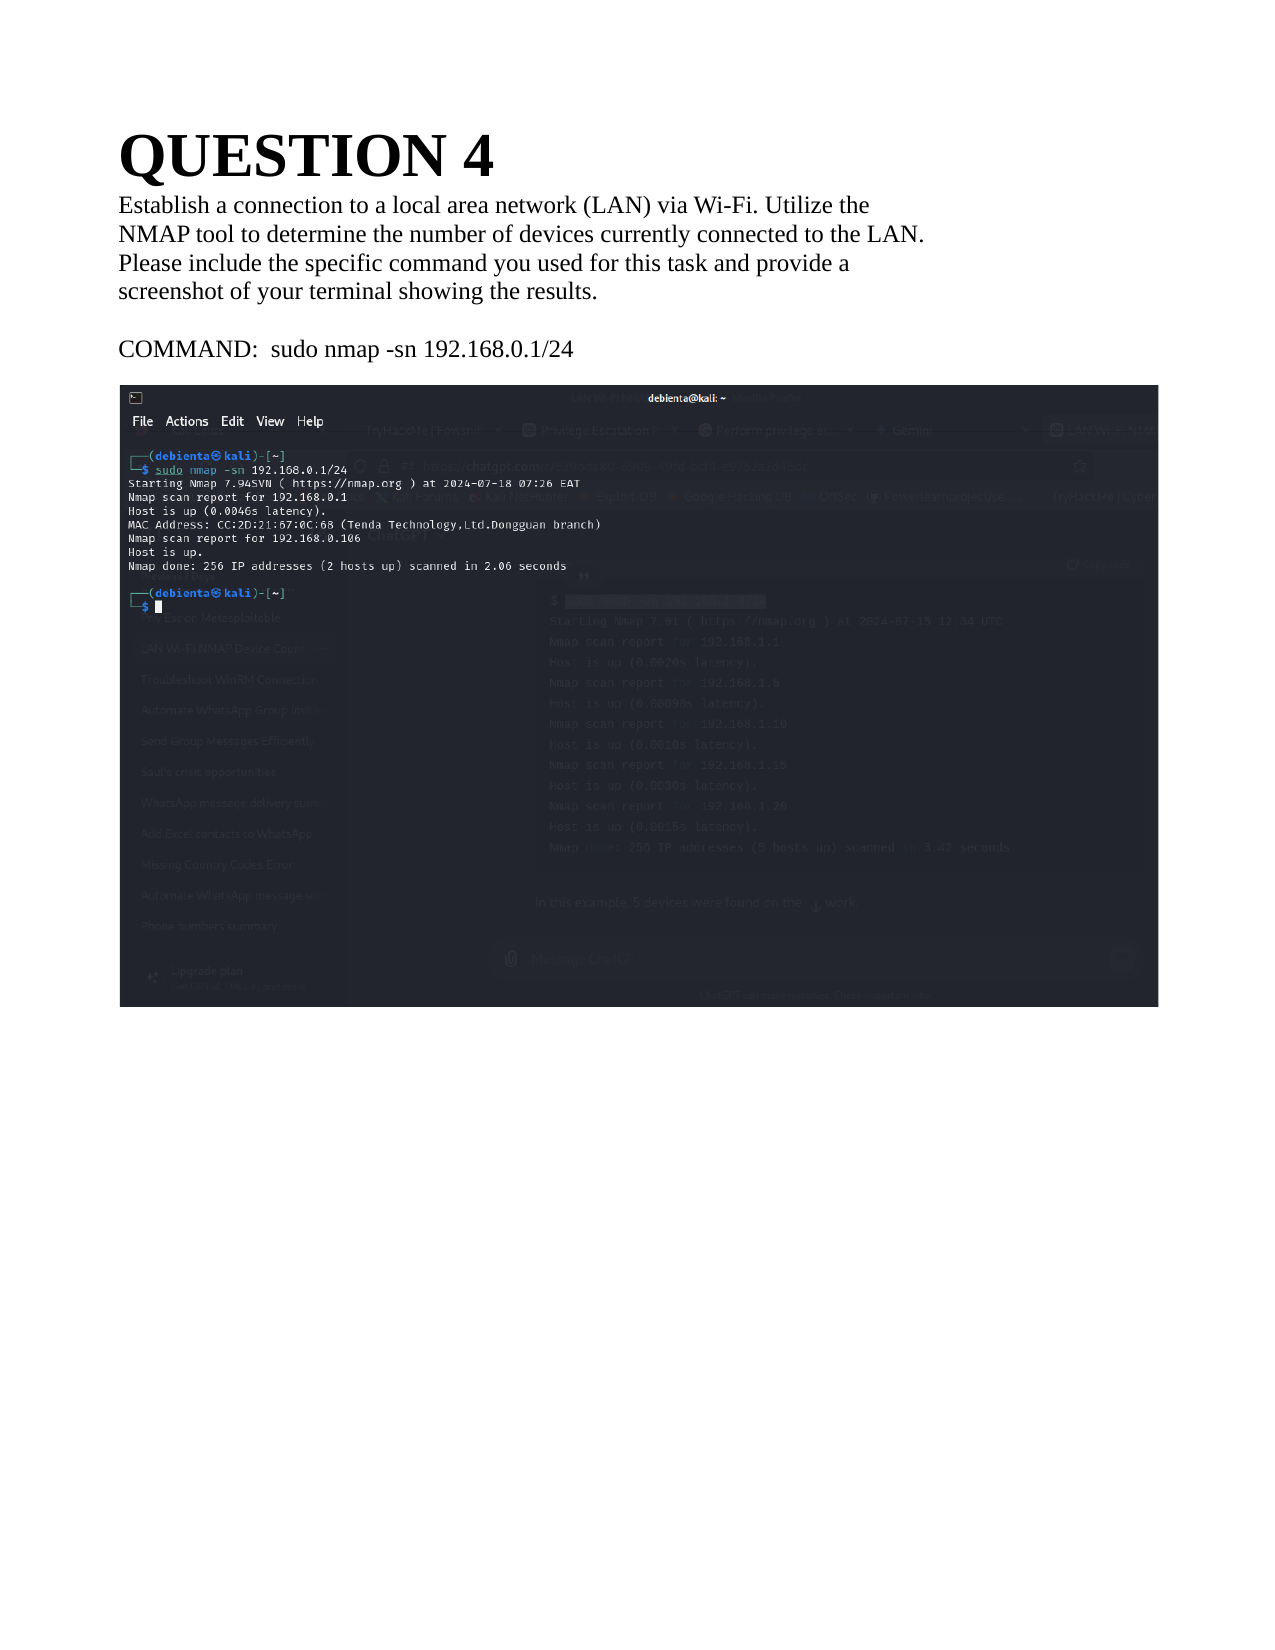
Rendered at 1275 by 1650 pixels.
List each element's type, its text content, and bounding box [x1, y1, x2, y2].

text Establish a connection to a local area network (LAN) via Wi-Fi. Utilize the [118, 190, 1157, 219]
text Please include the specific command you used for this task and provide a [118, 248, 1157, 276]
text COMMAND: sudo nmap -sn 192.168.0.1/24 [118, 334, 1157, 363]
picture [119, 385, 1159, 1007]
text screenshot of your terminal showing the results. [118, 276, 1157, 305]
text QUESTION 4 [118, 118, 1157, 190]
text NMAP tool to determine the number of devices currently connected to the LAN. [118, 219, 1157, 248]
